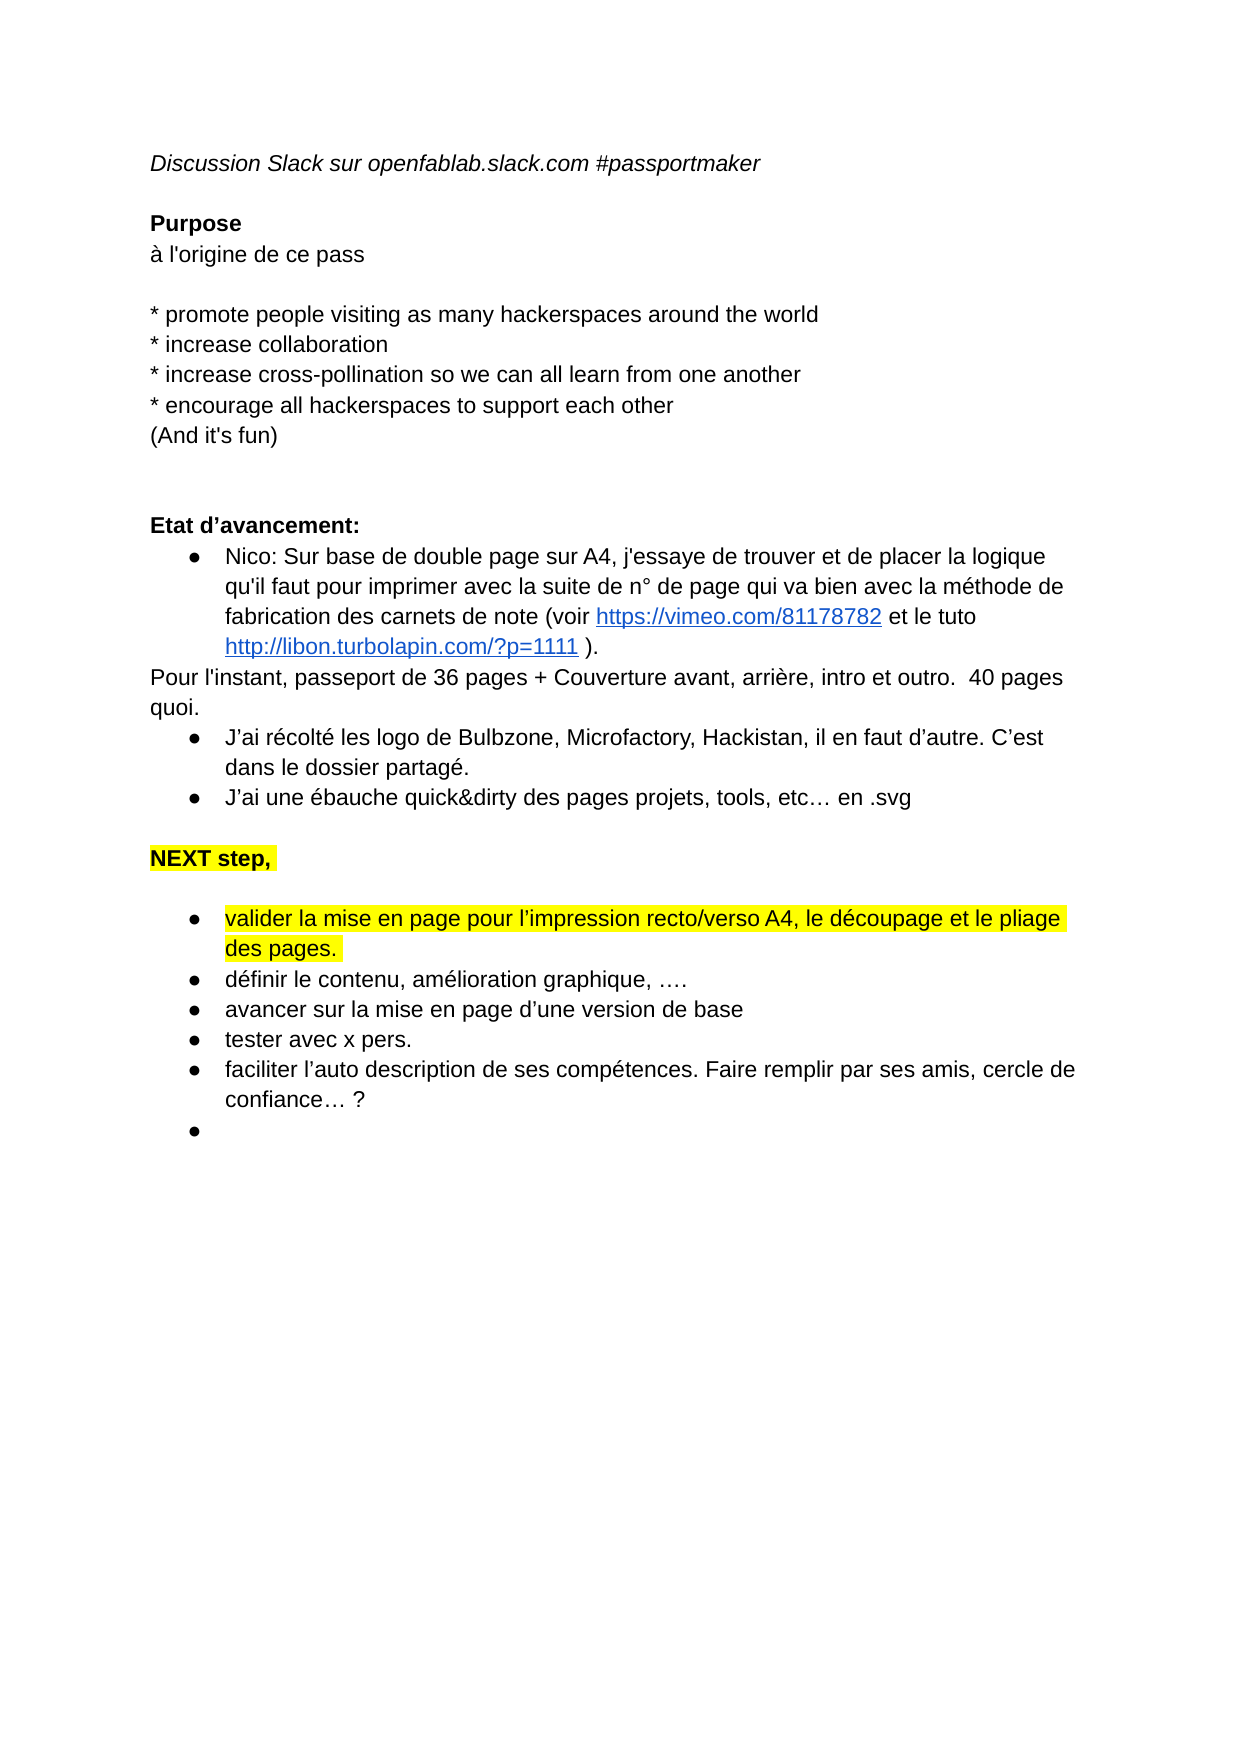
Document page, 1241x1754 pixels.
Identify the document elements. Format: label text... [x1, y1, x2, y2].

text (And it's fun) [150, 422, 1090, 448]
text * promote people visiting as many hackerspaces around the world [150, 301, 1090, 327]
list faciliter l’auto description de ses compétences. Faire remplir par ses amis, cercle de confiance… ? [187, 1056, 1090, 1113]
list Nico: Sur base de double page sur A4, j'essaye de trouver et de placer la logique qu'il faut pour imprimer avec la suite de n° de page qui va bien avec la méthode de fabrication des carnets de note (voir https://vimeo.com/81178782 et le tuto http://libon.turbolapin.com/?p=1111 ). [187, 543, 1090, 660]
text Pour l'instant, passeport de 36 pages + Couverture avant, arrière, intro et outro. 40 pages quoi. [150, 663, 1090, 720]
text à l'origine de ce pass [150, 241, 1090, 267]
text * increase cross-pollination so we can all learn from one another [150, 361, 1090, 388]
text * increase collaboration [150, 331, 1090, 358]
list tester avec x pers. [187, 1026, 1090, 1052]
list avancer sur la mise en page d’une version de base [187, 996, 1090, 1022]
text Etat d’avancement: [150, 512, 1090, 539]
list J’ai une ébauche quick&dirty des pages projets, tools, etc… en .svg [187, 784, 1090, 811]
list valider la mise en page pour l’impression recto/verso A4, le découpage et le pliage des pages. [187, 905, 1090, 962]
list J’ai récolté les logo de Bulbzone, Microfactory, Hackistan, il en faut d’autre. C’est dans le dossier partagé. [187, 724, 1090, 781]
text * encourage all hackerspaces to support each other [150, 392, 1090, 418]
text NEXT step, [150, 845, 1090, 871]
text Purpose [150, 210, 1090, 237]
text Discussion Slack sur openfablab.slack.com #passportmaker [150, 150, 1090, 176]
list définir le contenu, amélioration graphique, …. [187, 966, 1090, 992]
